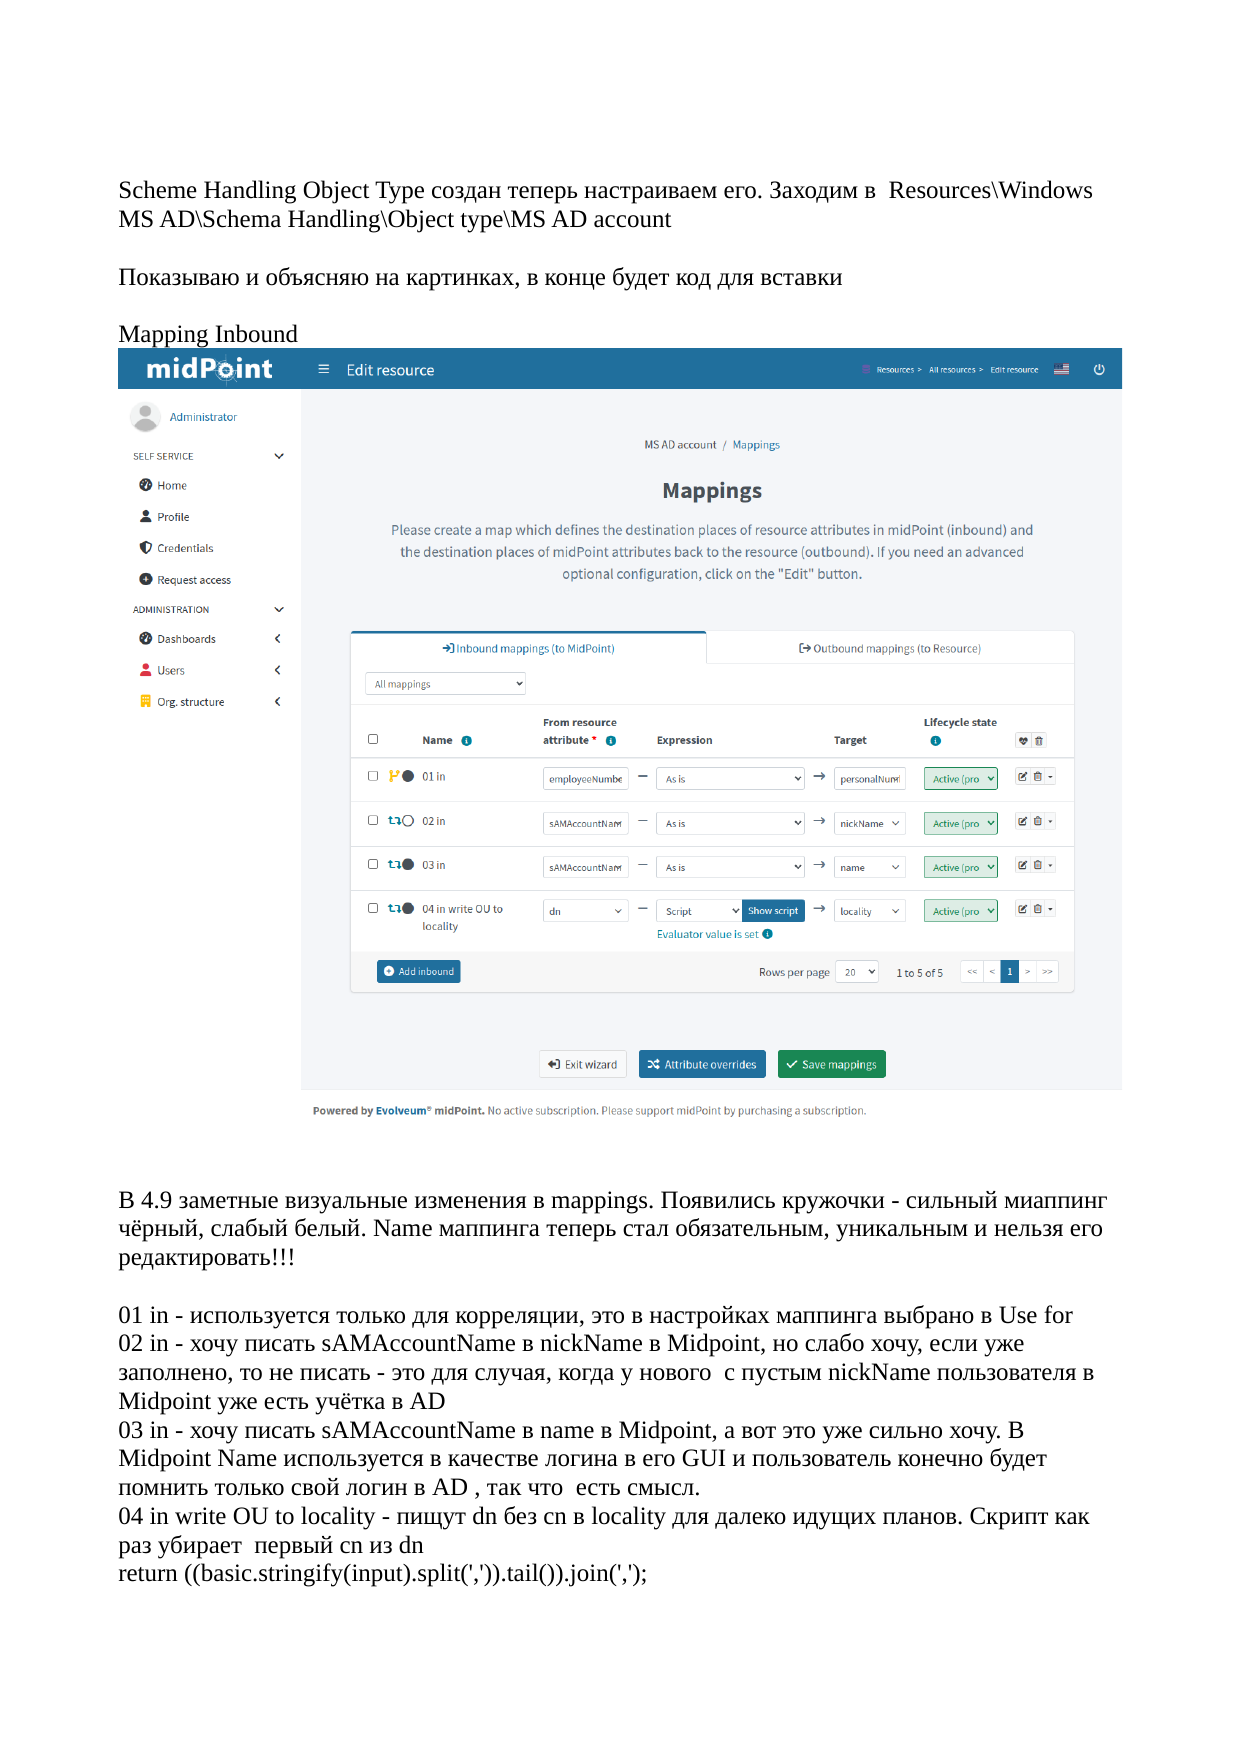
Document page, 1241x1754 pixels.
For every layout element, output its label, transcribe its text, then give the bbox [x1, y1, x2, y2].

text 02 in - хочу писать sAMAccountName в nickName в Midpoint, но слабо хочу, если уже заполнено, то не писать - это для случая, когда у нового c пустым nickName пользователя в Midpoint уже есть учётка в AD [118, 1328, 1122, 1415]
text Mapping Inbound [118, 319, 1122, 348]
text В 4.9 заметные визуальные изменения в mappings. Появились кружочки - сильный миаппинг чёрный, слабый белый. Name маппинга теперь стал обязательным, уникальным и нельзя его редактировать!!! [118, 1185, 1122, 1271]
text Scheme Handling Object Type создан теперь настраиваем его. Заходим в Resources\Windows MS AD\Schema Handling\Object type\MS AD account [118, 176, 1122, 233]
text 01 in - используется только для корреляции, это в настройках маппинга выбрано в Use for [118, 1300, 1122, 1328]
text return ((basic.stringify(input).split(',')).tail()).join(','); [118, 1558, 1122, 1587]
picture [118, 348, 1123, 1128]
text 04 in write OU to locality - пищут dn без cn в locality для далеко идущих планов. Скрипт как раз убирает первый cn из dn [118, 1501, 1122, 1558]
text Показываю и объясняю на картинках, в конце будет код для вставки [118, 262, 1122, 291]
text 03 in - хочу писать sAMAccountName в name в Midpoint, а вот это уже сильно хочу. В Midpoint Name используется в качестве логина в его GUI и пользователь конечно будет помнить только свой логин в AD , так что есть смысл. [118, 1415, 1122, 1501]
